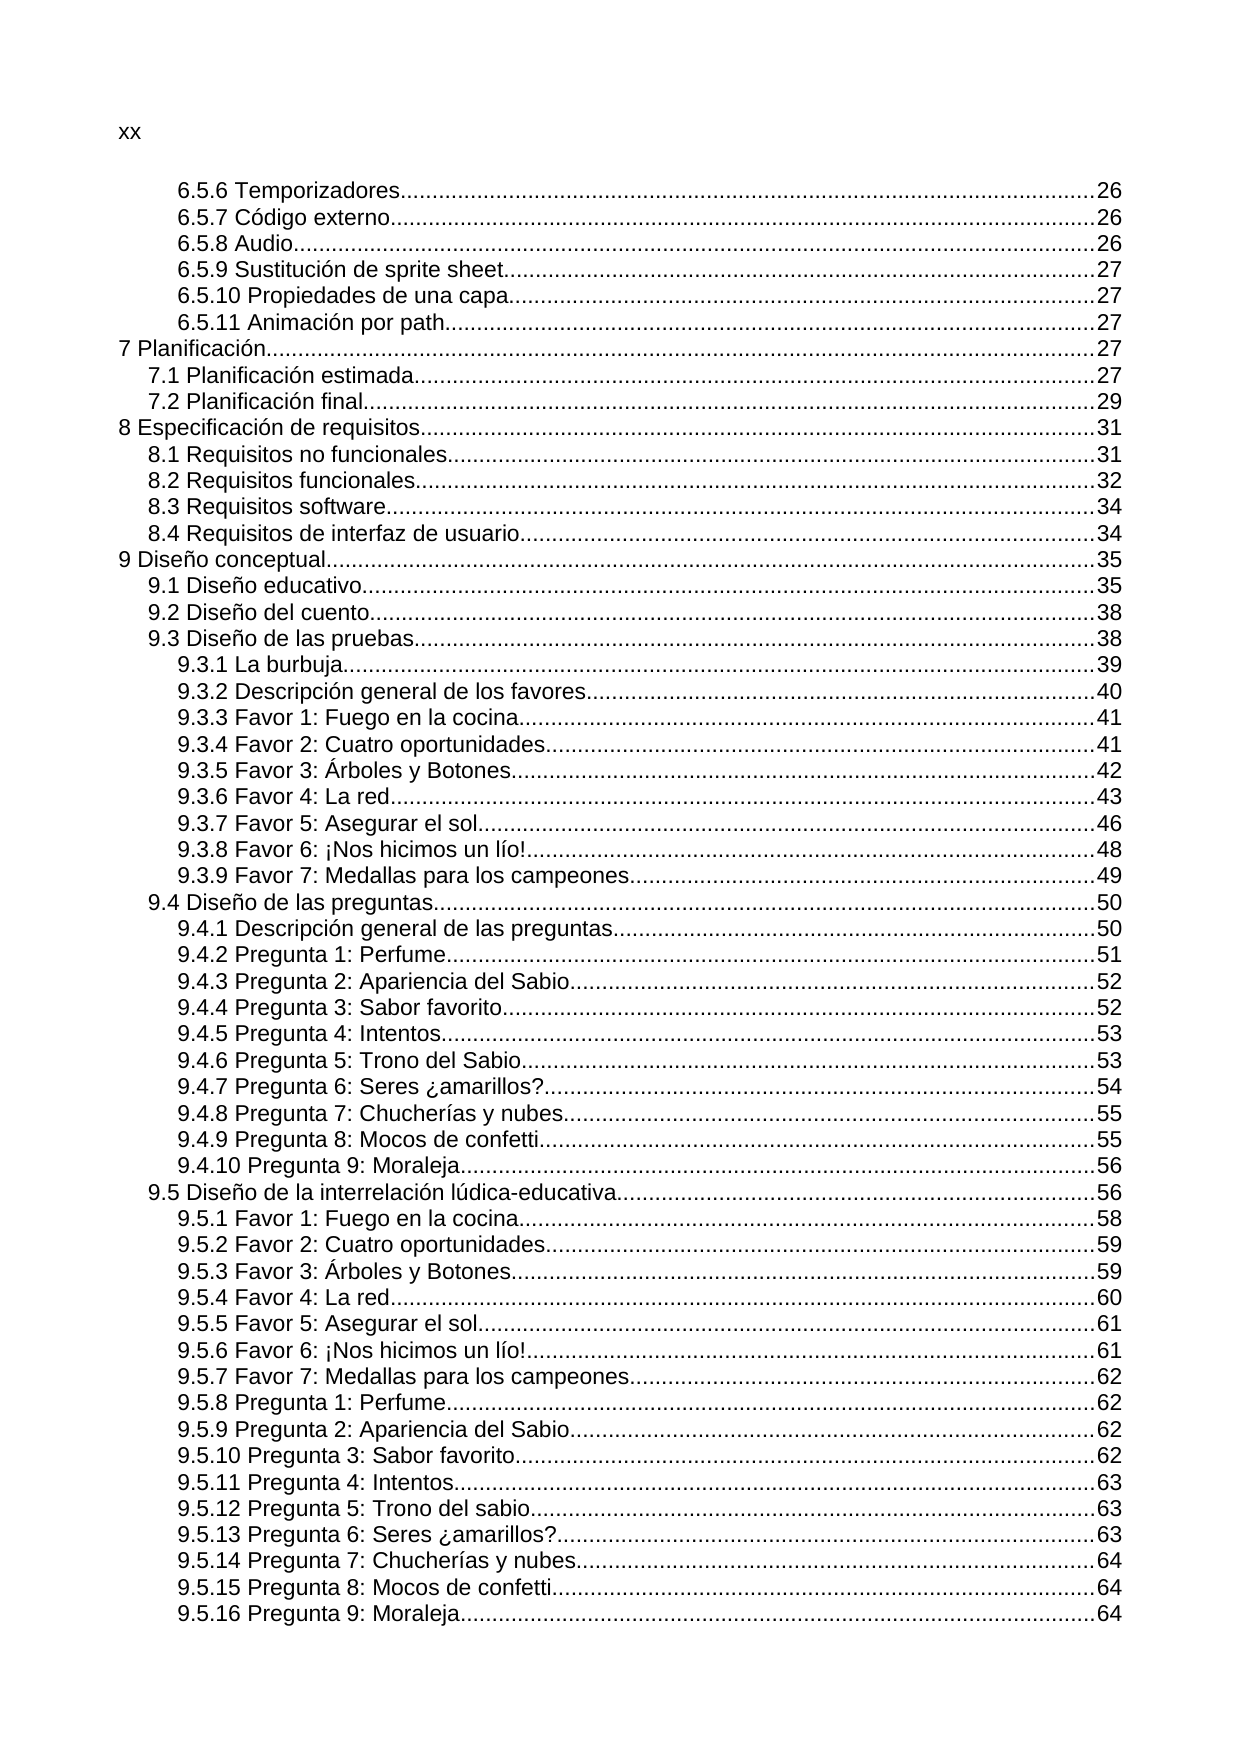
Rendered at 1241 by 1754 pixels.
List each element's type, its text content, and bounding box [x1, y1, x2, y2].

text 9.5.6 Favor 6: ¡Nos hicimos un lío! 61 [177, 1337, 1122, 1363]
text 9.4.5 Pregunta 4: Intentos 53 [177, 1020, 1122, 1047]
text 9.4.4 Pregunta 3: Sabor favorito 52 [177, 994, 1122, 1020]
text 9.4.9 Pregunta 8: Mocos de confetti 55 [177, 1126, 1122, 1152]
text 9.5.4 Favor 4: La red 60 [177, 1284, 1122, 1310]
text 8.3 Requisitos software 34 [148, 493, 1122, 520]
text 7 Planificación 27 [118, 335, 1122, 362]
text 9 Diseño conceptual 35 [118, 546, 1122, 572]
text 6.5.10 Propiedades de una capa 27 [177, 282, 1122, 309]
text 8.4 Requisitos de interfaz de usuario 34 [148, 520, 1122, 546]
text 9.3.2 Descripción general de los favores 40 [177, 678, 1122, 704]
text 8.1 Requisitos no funcionales 31 [148, 441, 1122, 467]
text 9.5.11 Pregunta 4: Intentos 63 [177, 1468, 1122, 1495]
text 9.4.1 Descripción general de las preguntas 50 [177, 915, 1122, 941]
text 6.5.6 Temporizadores 26 [177, 177, 1122, 203]
text 9.3.9 Favor 7: Medallas para los campeones 49 [177, 862, 1122, 889]
text 9.3.4 Favor 2: Cuatro oportunidades 41 [177, 731, 1122, 757]
text 8 Especificación de requisitos 31 [118, 414, 1122, 441]
text 9.5.5 Favor 5: Asegurar el sol 61 [177, 1310, 1122, 1337]
text 9.4.7 Pregunta 6: Seres ¿amarillos? 54 [177, 1073, 1122, 1099]
text 9.4.2 Pregunta 1: Perfume 51 [177, 941, 1122, 968]
text 9.5.2 Favor 2: Cuatro oportunidades 59 [177, 1231, 1122, 1258]
text 6.5.7 Código externo 26 [177, 203, 1122, 230]
text 9.5.12 Pregunta 5: Trono del sabio 63 [177, 1495, 1122, 1521]
text 9.2 Diseño del cuento 38 [148, 599, 1122, 625]
text 9.5.14 Pregunta 7: Chucherías y nubes 64 [177, 1547, 1122, 1574]
text 9.3.7 Favor 5: Asegurar el sol 46 [177, 809, 1122, 836]
text 9.3.8 Favor 6: ¡Nos hicimos un lío! 48 [177, 836, 1122, 862]
text 9.4.6 Pregunta 5: Trono del Sabio 53 [177, 1047, 1122, 1073]
text 9.5.8 Pregunta 1: Perfume 62 [177, 1389, 1122, 1416]
text 9.5.9 Pregunta 2: Apariencia del Sabio 62 [177, 1416, 1122, 1442]
text 9.5.3 Favor 3: Árboles y Botones 59 [177, 1258, 1122, 1284]
text 9.4 Diseño de las preguntas 50 [148, 889, 1122, 915]
text 9.3 Diseño de las pruebas 38 [148, 625, 1122, 651]
text 9.4.8 Pregunta 7: Chucherías y nubes 55 [177, 1099, 1122, 1126]
text 9.5.1 Favor 1: Fuego en la cocina 58 [177, 1205, 1122, 1231]
text 9.5.10 Pregunta 3: Sabor favorito 62 [177, 1442, 1122, 1468]
text 9.3.6 Favor 4: La red 43 [177, 783, 1122, 809]
text 9.4.10 Pregunta 9: Moraleja 56 [177, 1152, 1122, 1178]
text 9.5 Diseño de la interrelación lúdica-educativa 56 [148, 1178, 1122, 1205]
text 6.5.11 Animación por path 27 [177, 309, 1122, 335]
text 6.5.8 Audio 26 [177, 230, 1122, 256]
text 9.4.3 Pregunta 2: Apariencia del Sabio 52 [177, 968, 1122, 994]
text 9.3.3 Favor 1: Fuego en la cocina 41 [177, 704, 1122, 731]
text 9.5.13 Pregunta 6: Seres ¿amarillos? 63 [177, 1521, 1122, 1547]
text 7.2 Planificación final 29 [148, 388, 1122, 414]
text 9.3.5 Favor 3: Árboles y Botones 42 [177, 757, 1122, 783]
text 9.5.7 Favor 7: Medallas para los campeones 62 [177, 1363, 1122, 1389]
text 9.1 Diseño educativo 35 [148, 572, 1122, 599]
text 6.5.9 Sustitución de sprite sheet 27 [177, 256, 1122, 282]
text 9.5.15 Pregunta 8: Mocos de confetti 64 [177, 1574, 1122, 1600]
text 8.2 Requisitos funcionales 32 [148, 467, 1122, 493]
text 9.5.16 Pregunta 9: Moraleja 64 [177, 1600, 1122, 1627]
text 9.3.1 La burbuja 39 [177, 651, 1122, 678]
text 7.1 Planificación estimada 27 [148, 362, 1122, 388]
